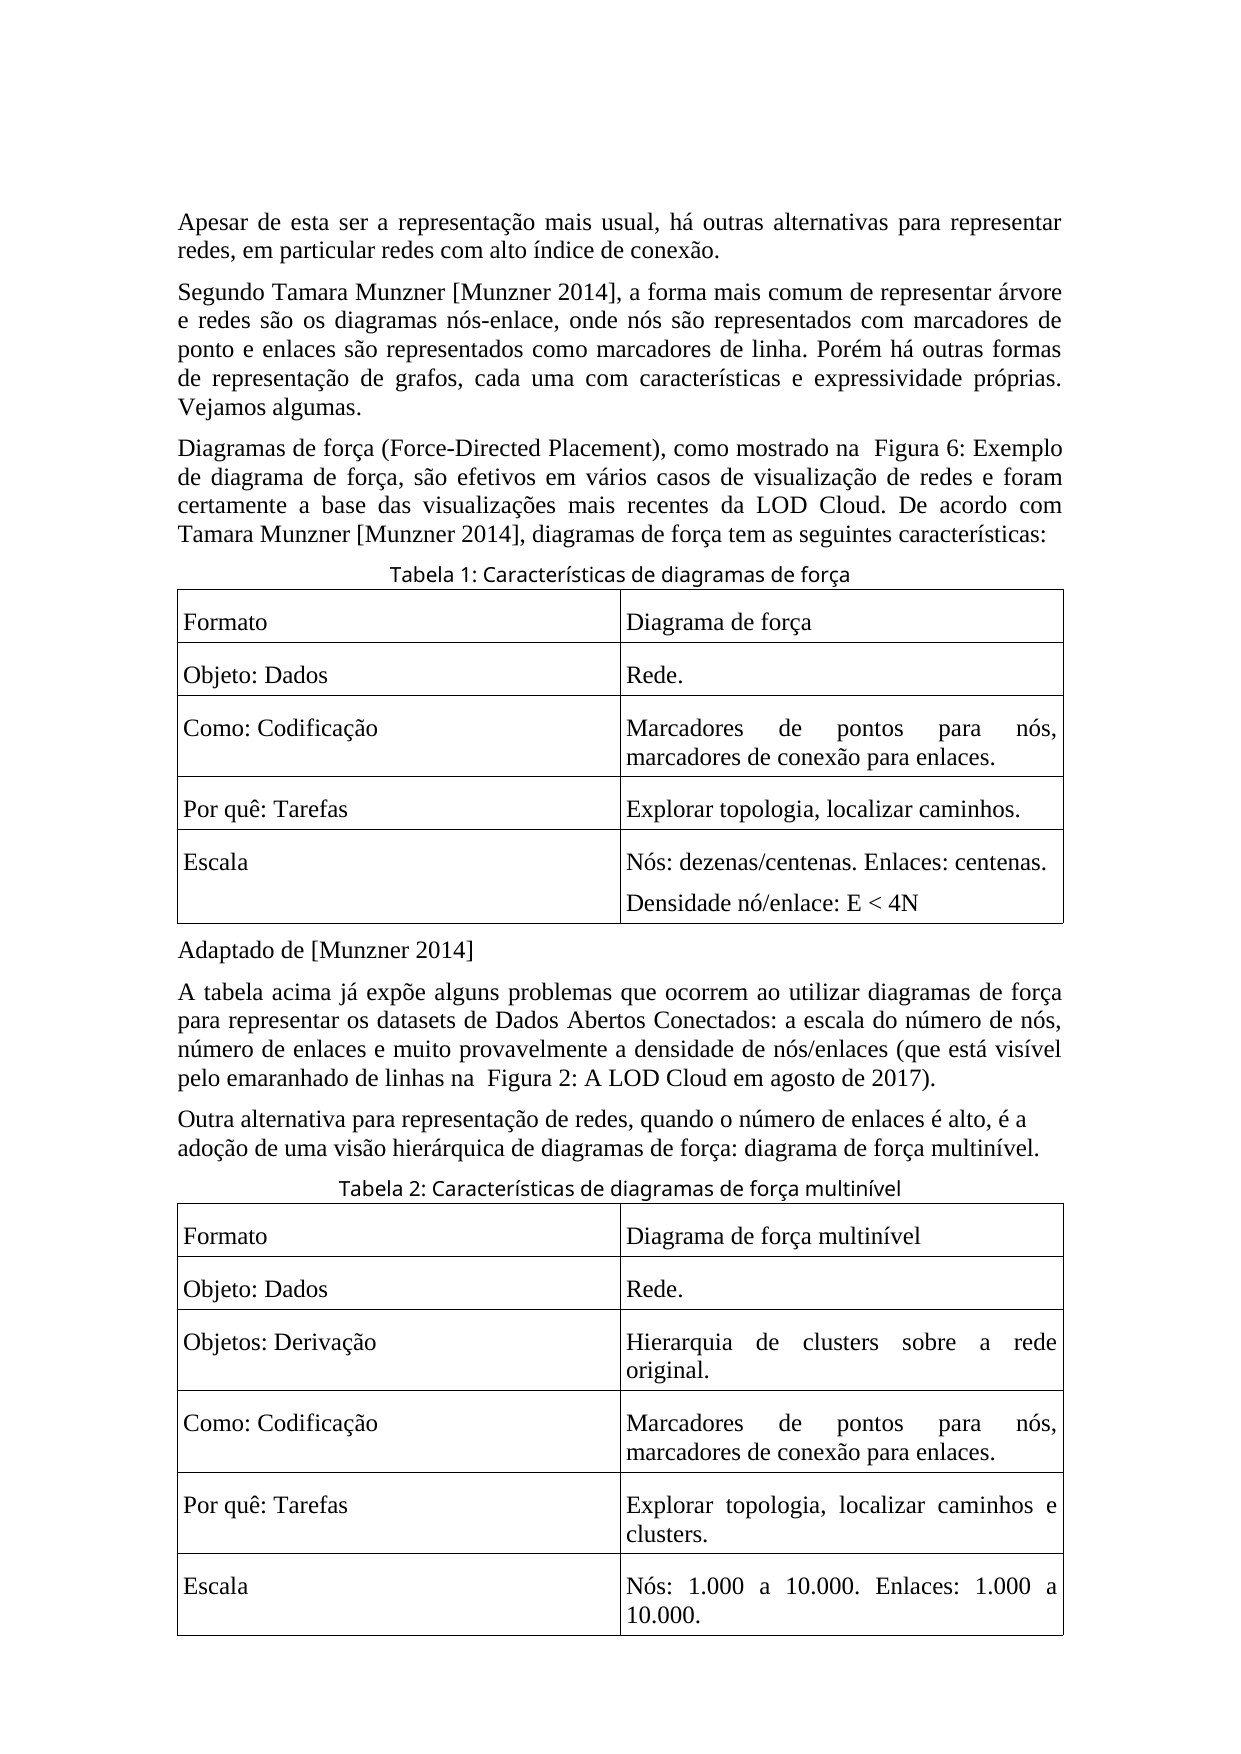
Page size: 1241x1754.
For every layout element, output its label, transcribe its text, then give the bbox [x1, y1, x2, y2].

text Tabela 2: Características de diagramas de força multinível [177, 1174, 1063, 1203]
table_cell Rede. [621, 643, 1063, 694]
table_cell Marcadores de pontos para nós, marcadores de conexão para enlaces. [621, 1391, 1063, 1472]
table_header Diagrama de força [621, 590, 1063, 642]
table_header Diagrama de força multinível [621, 1204, 1063, 1256]
table_cell Escala [178, 830, 620, 923]
table_cell Objeto: Dados [178, 1257, 620, 1308]
text Diagramas de força (Force-Directed Placement), como mostrado na Figura 6: Exemplo de diagrama de força, são efetivos em vários casos de visualização de redes e foram certamente a base das visualizações mais recentes da LOD Cloud. De acordo com Tamara Munzner [Munzner 2014], diagramas de força tem as seguintes características: [177, 433, 1063, 548]
text Outra alternativa para representação de redes, quando o número de enlaces é alto, é a adoção de uma visão hierárquica de diagramas de força: diagrama de força multinível. [177, 1104, 1063, 1162]
table_cell Nós: dezenas/centenas. Enlaces: centenas. Densidade nó/enlace: E < 4N [621, 830, 1063, 923]
text Tabela 1: Características de diagramas de força [177, 561, 1063, 589]
table_cell Objetos: Derivação [178, 1310, 620, 1390]
table_cell Nós: 1.000 a 10.000. Enlaces: 1.000 a 10.000. [621, 1554, 1063, 1635]
table_header Formato [178, 1204, 620, 1256]
table_cell Explorar topologia, localizar caminhos e clusters. [621, 1473, 1063, 1553]
table_cell Como: Codificação [178, 1391, 620, 1472]
table_cell Hierarquia de clusters sobre a rede original. [621, 1310, 1063, 1390]
table_cell Explorar topologia, localizar caminhos. [621, 777, 1063, 829]
table_cell Rede. [621, 1257, 1063, 1308]
table_cell Como: Codificação [178, 696, 620, 776]
text A tabela acima já expõe alguns problemas que ocorrem ao utilizar diagramas de força para representar os datasets de Dados Abertos Conectados: a escala do número de nós, número de enlaces e muito provavelmente a densidade de nós/enlaces (que está visível pelo emaranhado de linhas na Figura 2: A LOD Cloud em agosto de 2017). [177, 977, 1063, 1092]
text Segundo Tamara Munzner [Munzner 2014], a forma mais comum de representar árvore e redes são os diagramas nós-enlace, onde nós são representados com marcadores de ponto e enlaces são representados como marcadores de linha. Porém há outras formas de representação de grafos, cada uma com características e expressividade próprias. Vejamos algumas. [177, 277, 1063, 421]
table_cell Por quê: Tarefas [178, 777, 620, 829]
table_cell Escala [178, 1554, 620, 1635]
table_cell Marcadores de pontos para nós, marcadores de conexão para enlaces. [621, 696, 1063, 776]
text Apesar de esta ser a representação mais usual, há outras alternativas para representar redes, em particular redes com alto índice de conexão. [177, 207, 1063, 264]
table_cell Objeto: Dados [178, 643, 620, 694]
table_cell Por quê: Tarefas [178, 1473, 620, 1553]
table_header Formato [178, 590, 620, 642]
text Adaptado de [Munzner 2014] [177, 936, 1063, 964]
